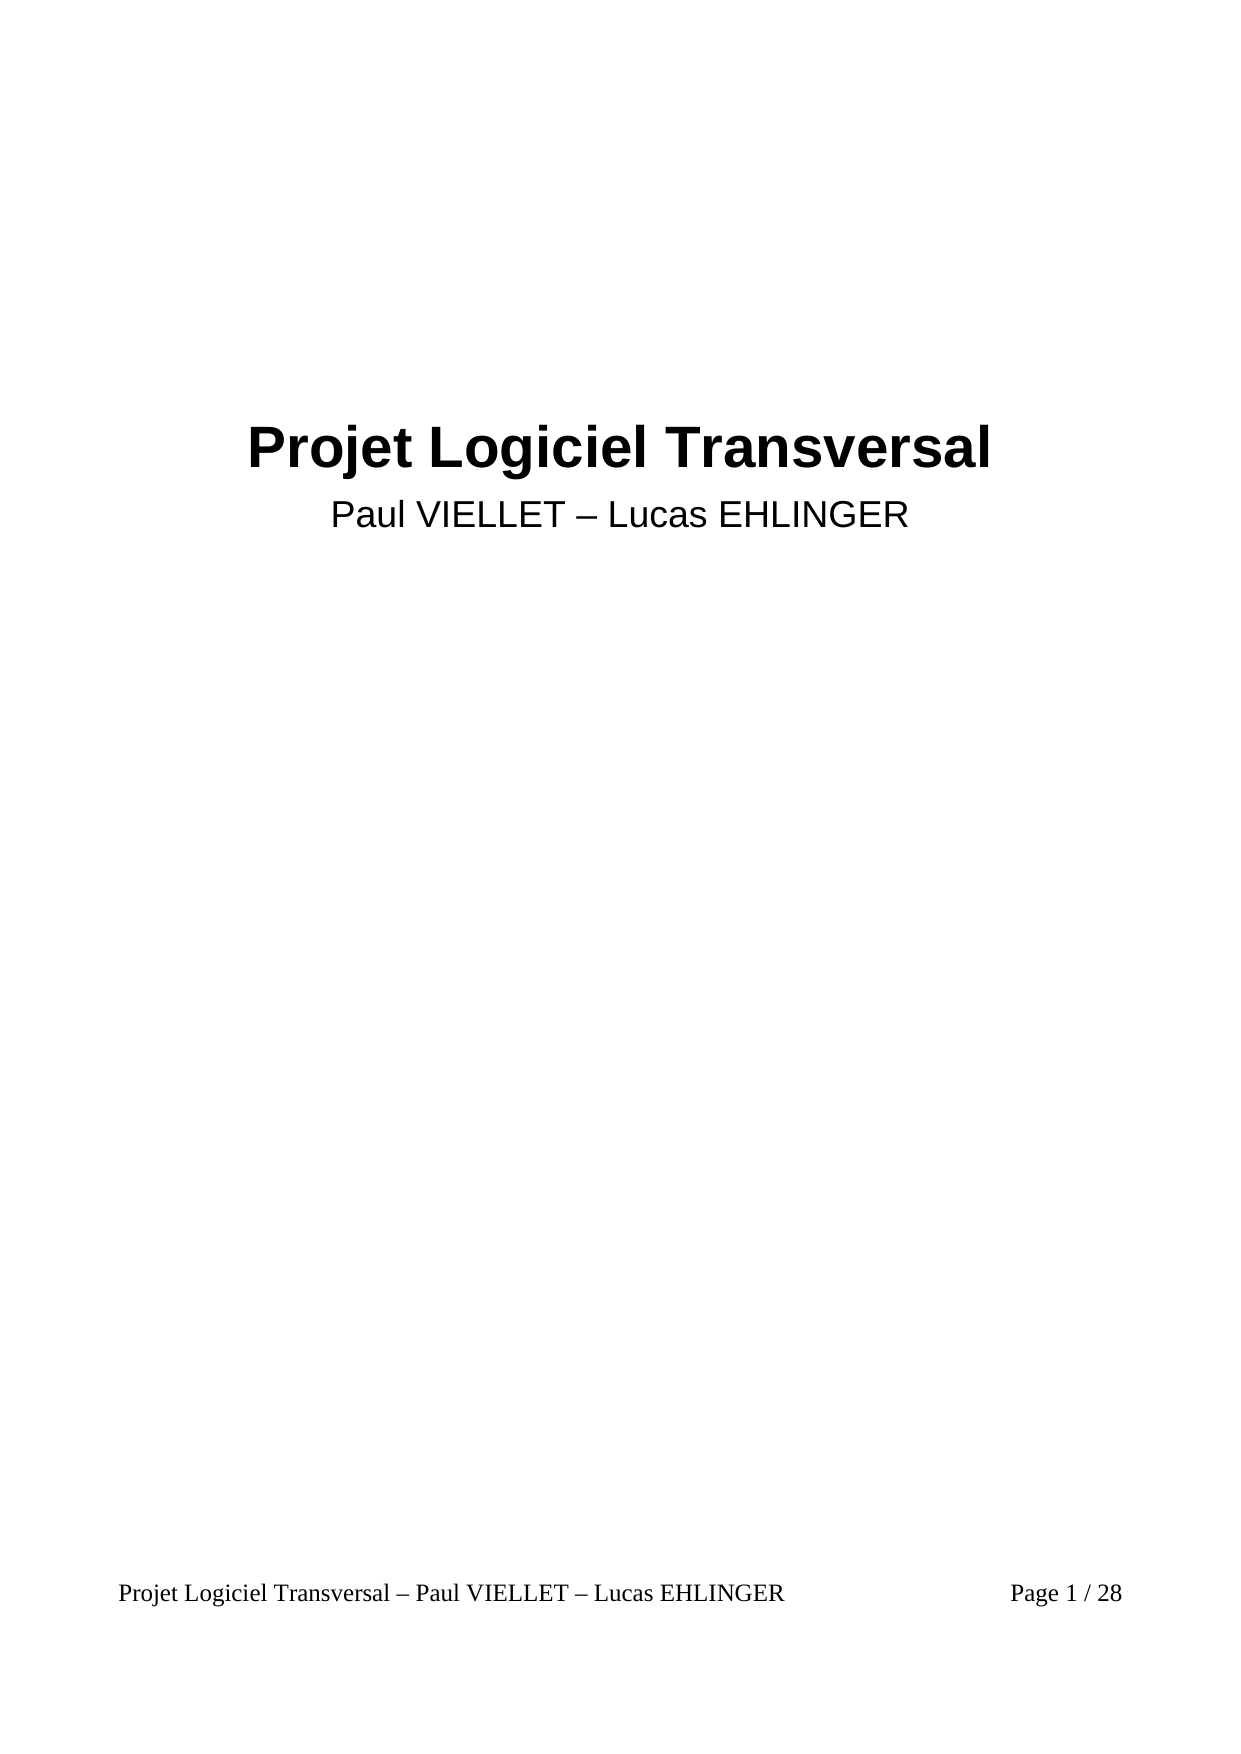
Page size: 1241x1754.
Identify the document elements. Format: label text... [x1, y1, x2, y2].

subtitle Paul VIELLET – Lucas EHLINGER [118, 492, 1122, 535]
title Projet Logiciel Transversal [118, 412, 1122, 479]
